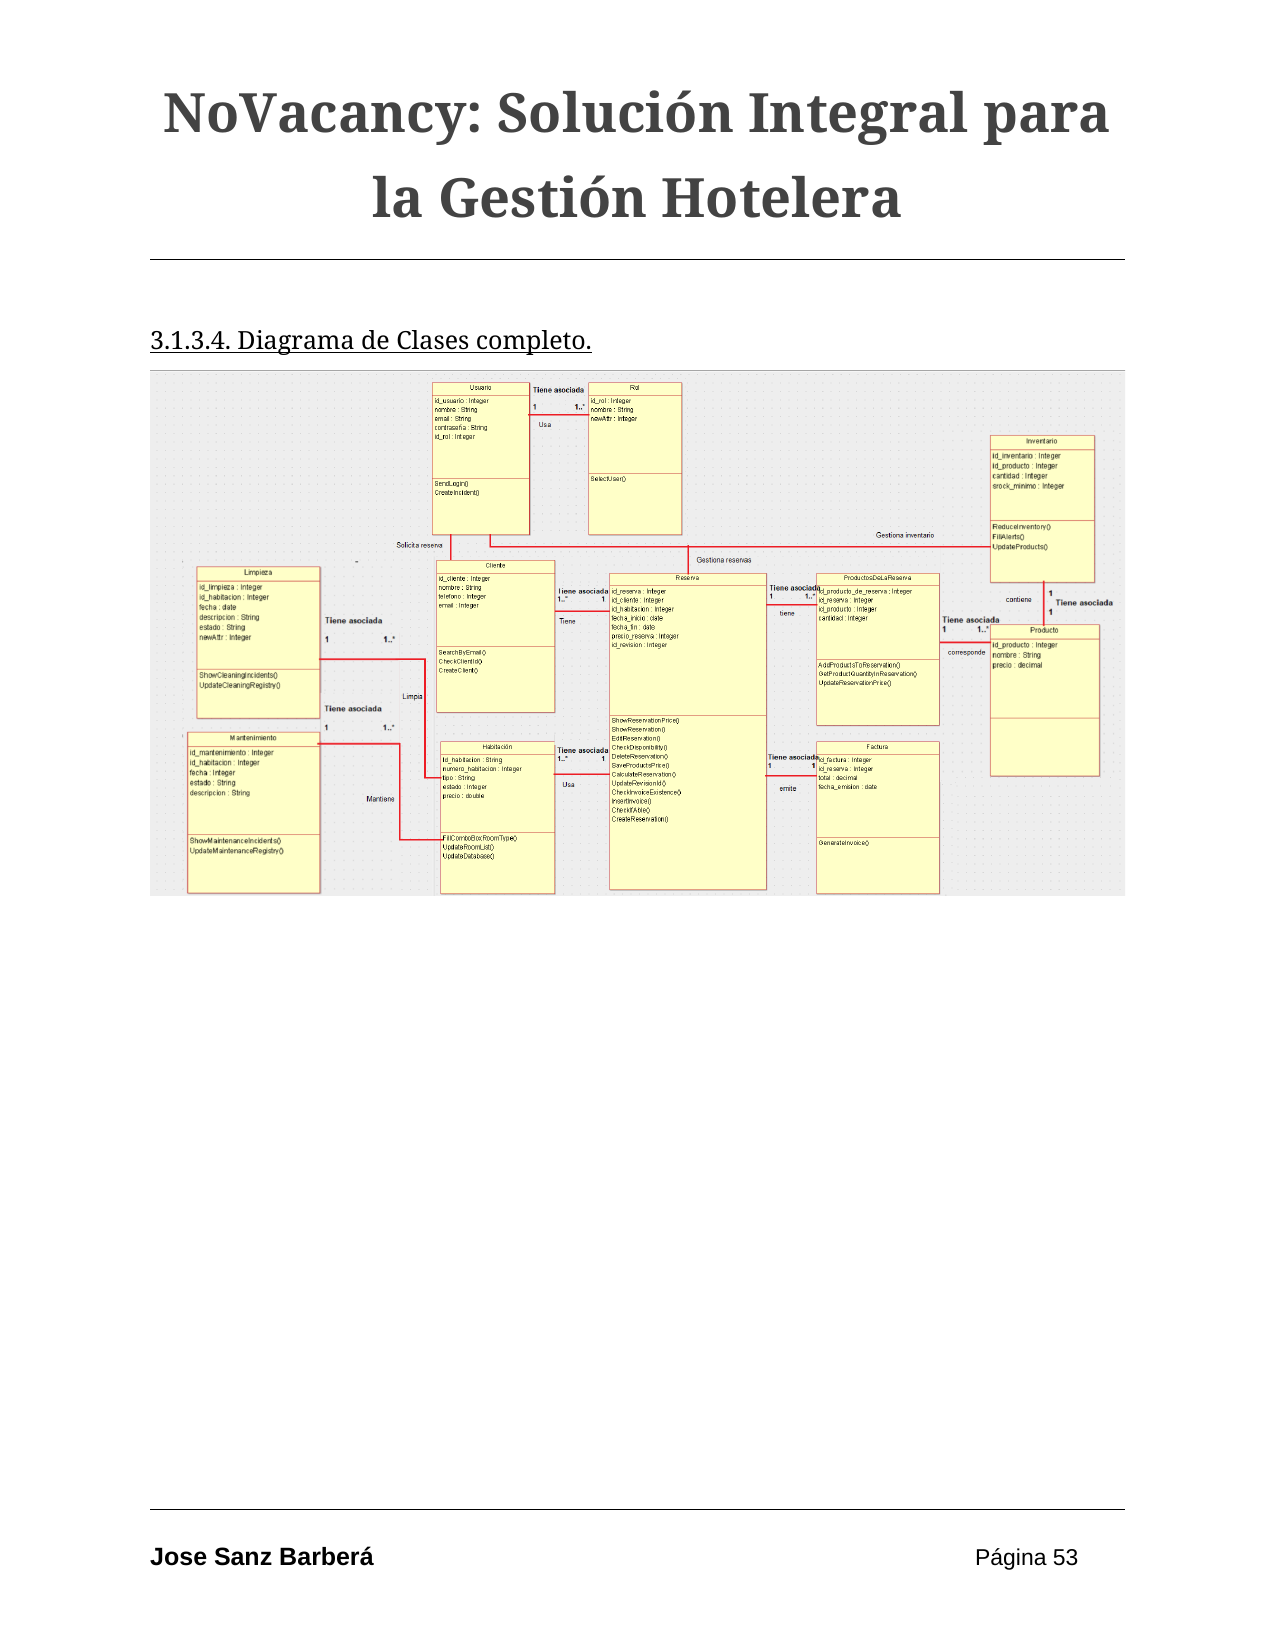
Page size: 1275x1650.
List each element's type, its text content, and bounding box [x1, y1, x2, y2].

subtitle 3.1.3.4. Diagrama de Clases completo. [150, 323, 1125, 357]
picture [150, 370, 1125, 896]
